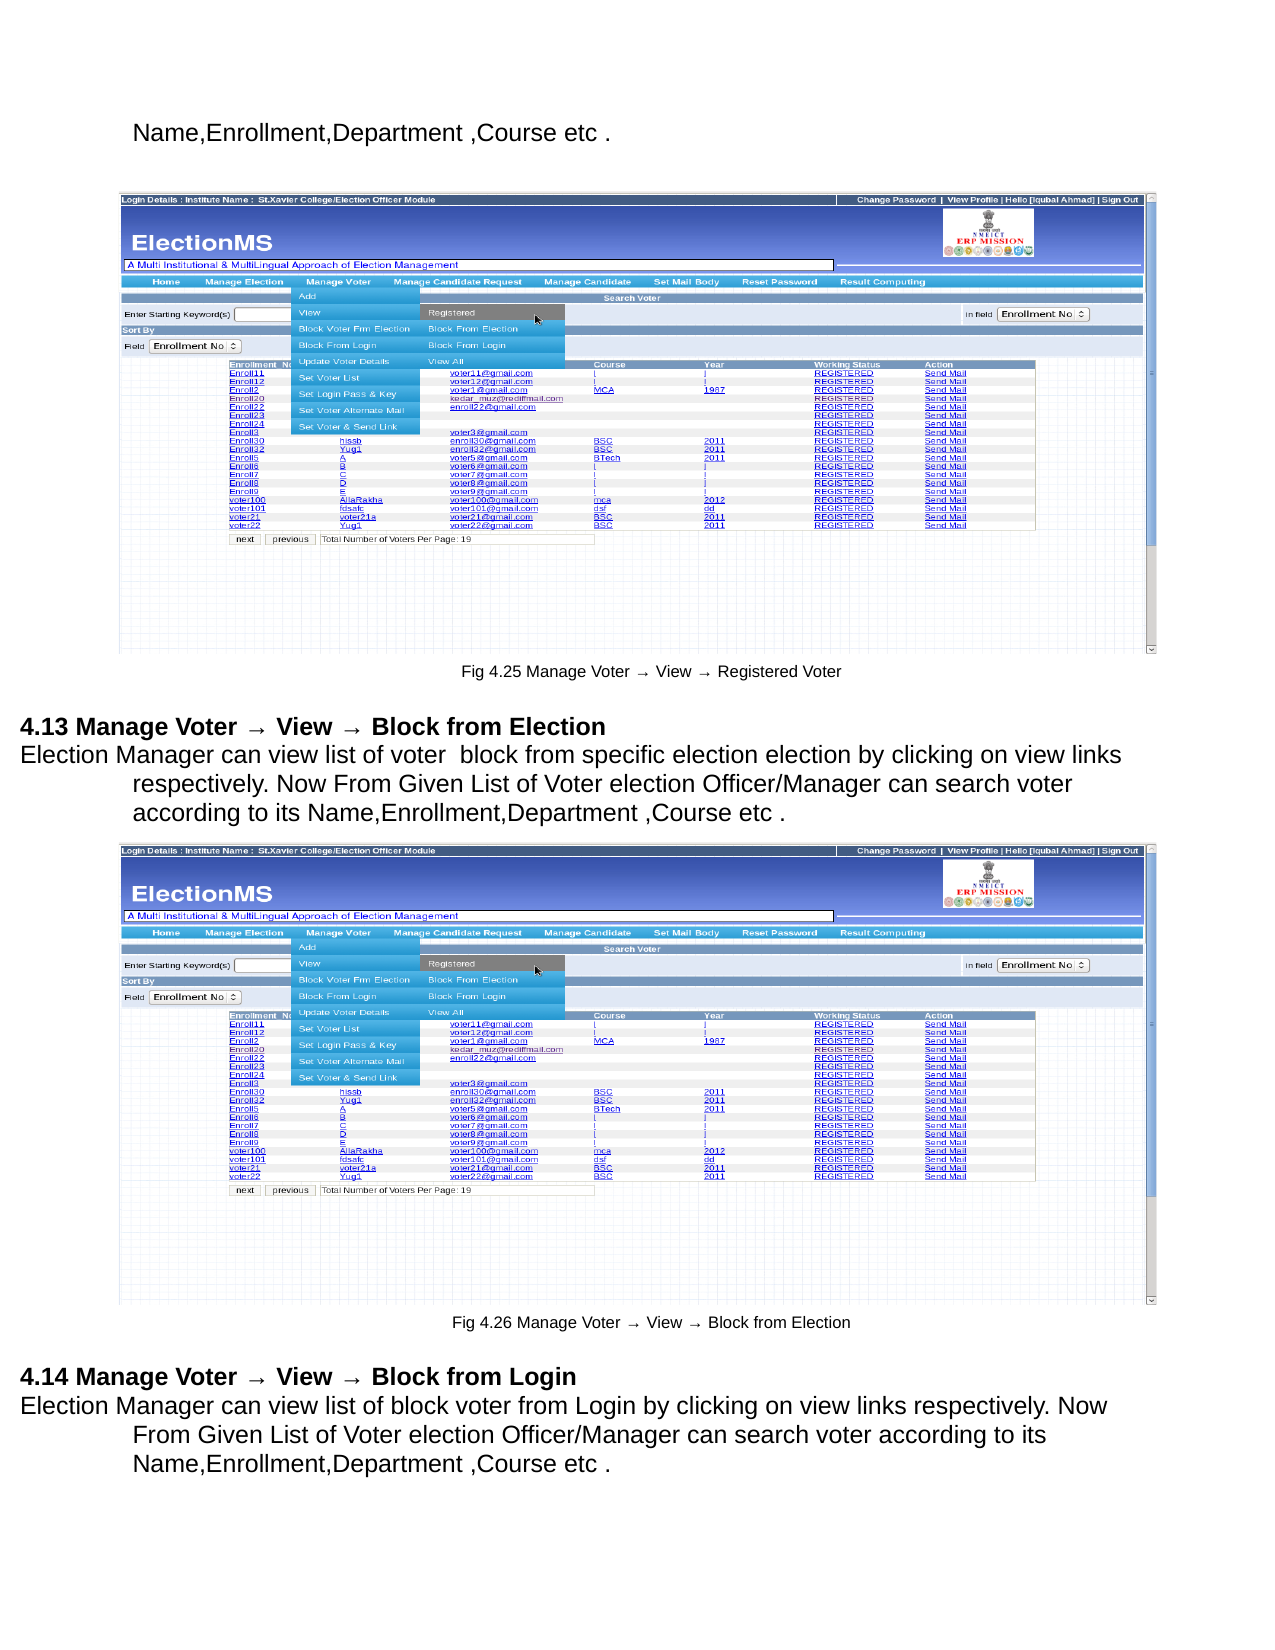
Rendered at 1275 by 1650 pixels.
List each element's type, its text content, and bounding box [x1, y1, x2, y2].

text Name,Enrollment,Department ,Course etc . [20, 118, 1157, 147]
text Election Manager can view list of voter block from specific election election by clicking on view links respectively. Now From Given List of Voter election Officer/Manager can search voter according to its Name,Enrollment,Department ,Course etc . [20, 740, 1157, 826]
text Fig 4.26 Manage Voter → View → Block from Election [118, 1305, 1157, 1333]
text [118, 176, 1157, 190]
picture [118, 190, 1157, 654]
text [118, 826, 1157, 841]
picture [118, 841, 1157, 1305]
text Election Manager can view list of block voter from Login by clicking on view links respectively. Now From Given List of Voter election Officer/Manager can search voter according to its Name,Enrollment,Department ,Course etc . [20, 1391, 1157, 1477]
text Fig 4.25 Manage Voter → View → Registered Voter [118, 654, 1157, 683]
text 4.13 Manage Voter → View → Block from Election [20, 711, 1157, 740]
text 4.14 Manage Voter → View → Block from Login [20, 1362, 1157, 1391]
